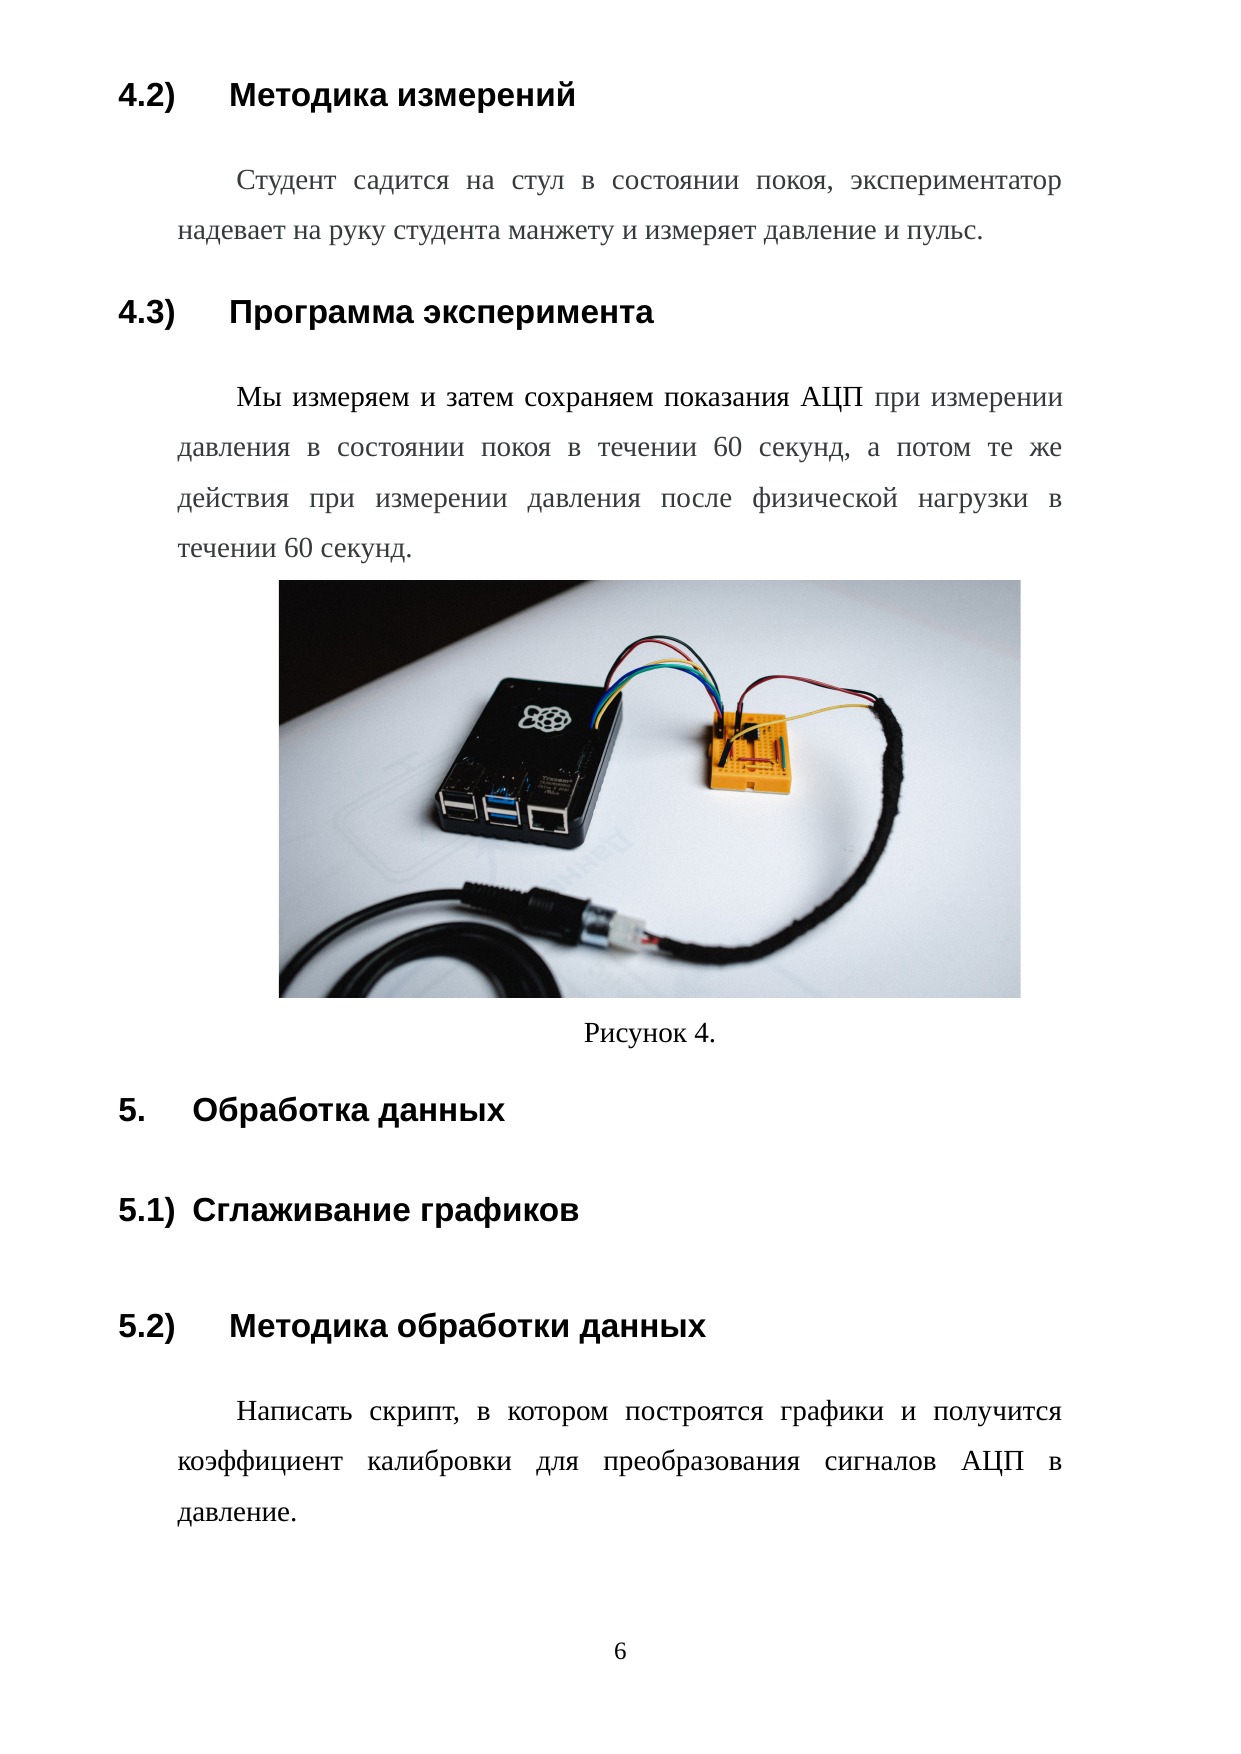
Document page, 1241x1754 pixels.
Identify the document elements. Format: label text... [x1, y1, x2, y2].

text Написать скрипт, в котором построятся графики и получится коэффициент калибровки для преобразования сигналов АЦП в давление. [177, 1393, 1063, 1527]
text Рисунок 4. [177, 1015, 1063, 1048]
subtitle Методика обработки данных [118, 1306, 1122, 1344]
text Мы измеряем и затем сохраняем показания АЦП при измерении давления в состоянии покоя в течении 60 секунд, а потом те же действия при измерении давления после физической нагрузки в течении 60 секунд. [177, 379, 1063, 564]
subtitle Программа эксперимента [118, 292, 1122, 331]
subtitle Обработка данных [118, 1090, 1122, 1128]
subtitle Методика измерений [118, 75, 1122, 113]
subtitle Сглаживание графиков [118, 1189, 1122, 1228]
text Студент садится на стул в состоянии покоя, экспериментатор надевает на руку студента манжету и измеряет давление и пульс. [177, 162, 1063, 246]
